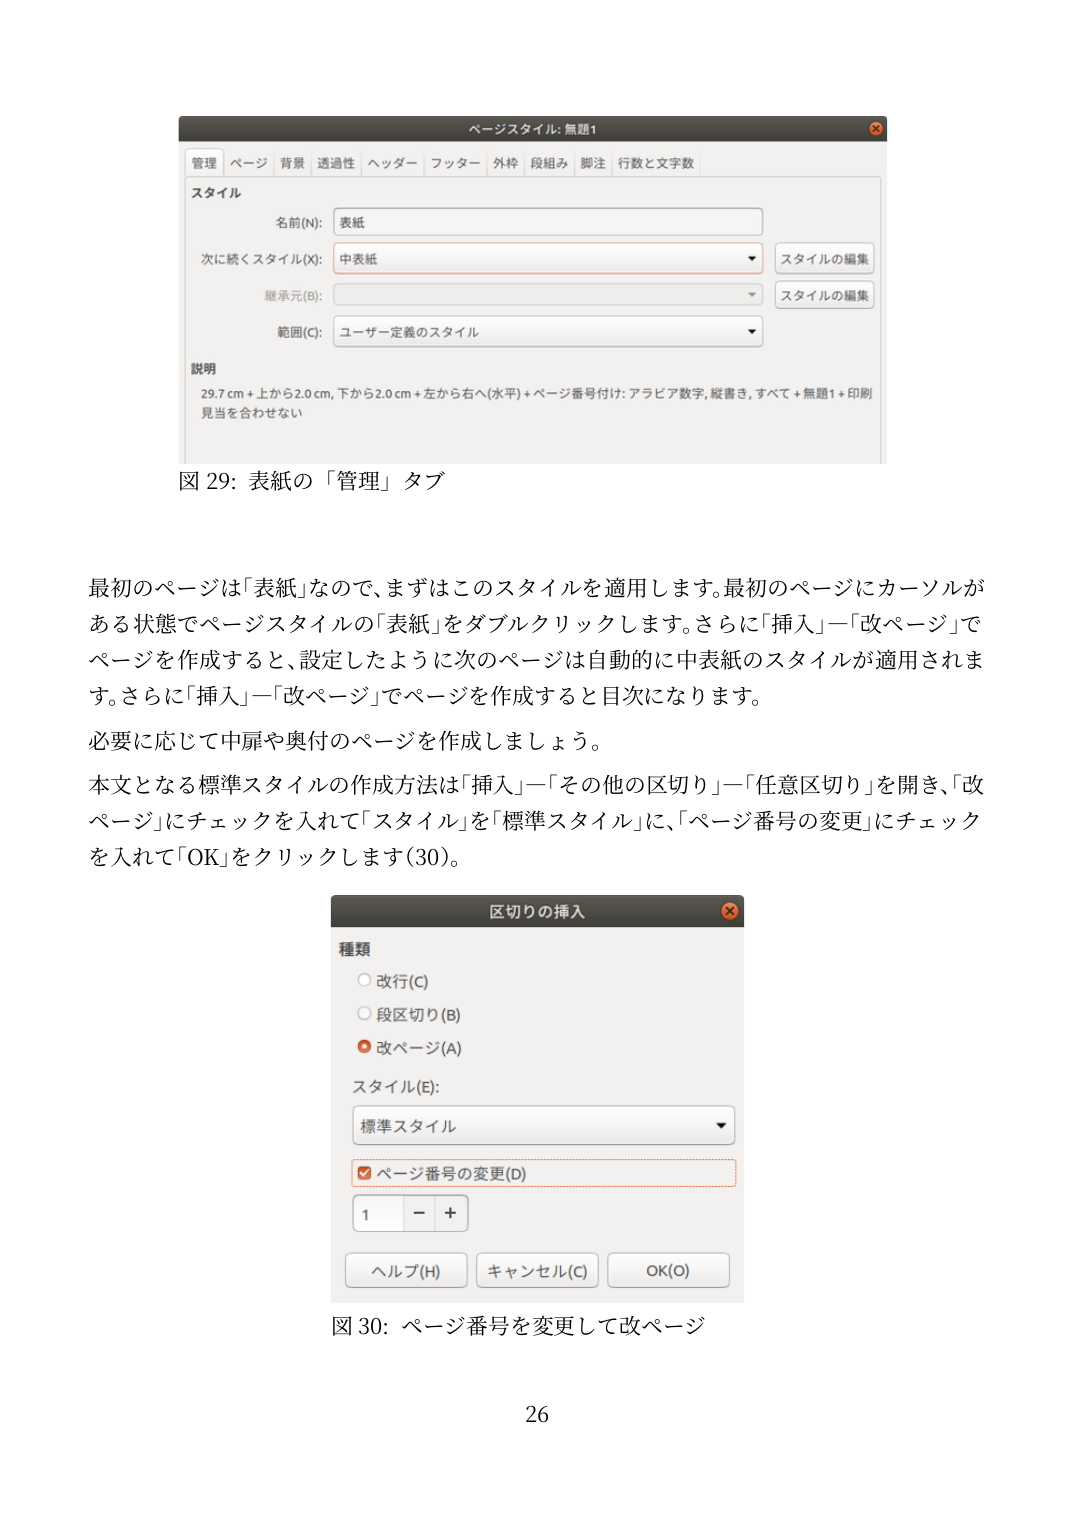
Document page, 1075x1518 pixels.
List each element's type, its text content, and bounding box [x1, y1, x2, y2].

text 最初のページは「表紙」なので、まずはこのスタイルを適用します。最初のページにカーソルがある状態でページスタイルの「表紙」をダブルクリックします。さらに「挿入」―「改ページ」でページを作成すると、設定したように次のページは自動的に中表紙のスタイルが適用されます。さらに「挿入」―「改ページ」でページを作成すると目次になります。 [88, 571, 986, 711]
text 本文となる標準スタイルの作成方法は「挿入」―「その他の区切り」―「任意区切り」を開き、「改ページ」にチェックを入れて「スタイル」を「標準スタイル」に、「ページ番号の変更」にチェックを入れて「OK」をクリックします（図 30）。 [88, 768, 986, 872]
text [178, 106, 887, 116]
text 図 30: ページ番号を変更して改ページ [331, 1303, 744, 1340]
text [331, 1340, 744, 1348]
text 必要に応じて中扉や奥付のページを作成しましょう。 [88, 724, 986, 755]
picture [178, 116, 888, 464]
picture [330, 895, 745, 1303]
text [331, 883, 744, 895]
text 図 29: 表紙の「管理」タブ [178, 464, 887, 495]
